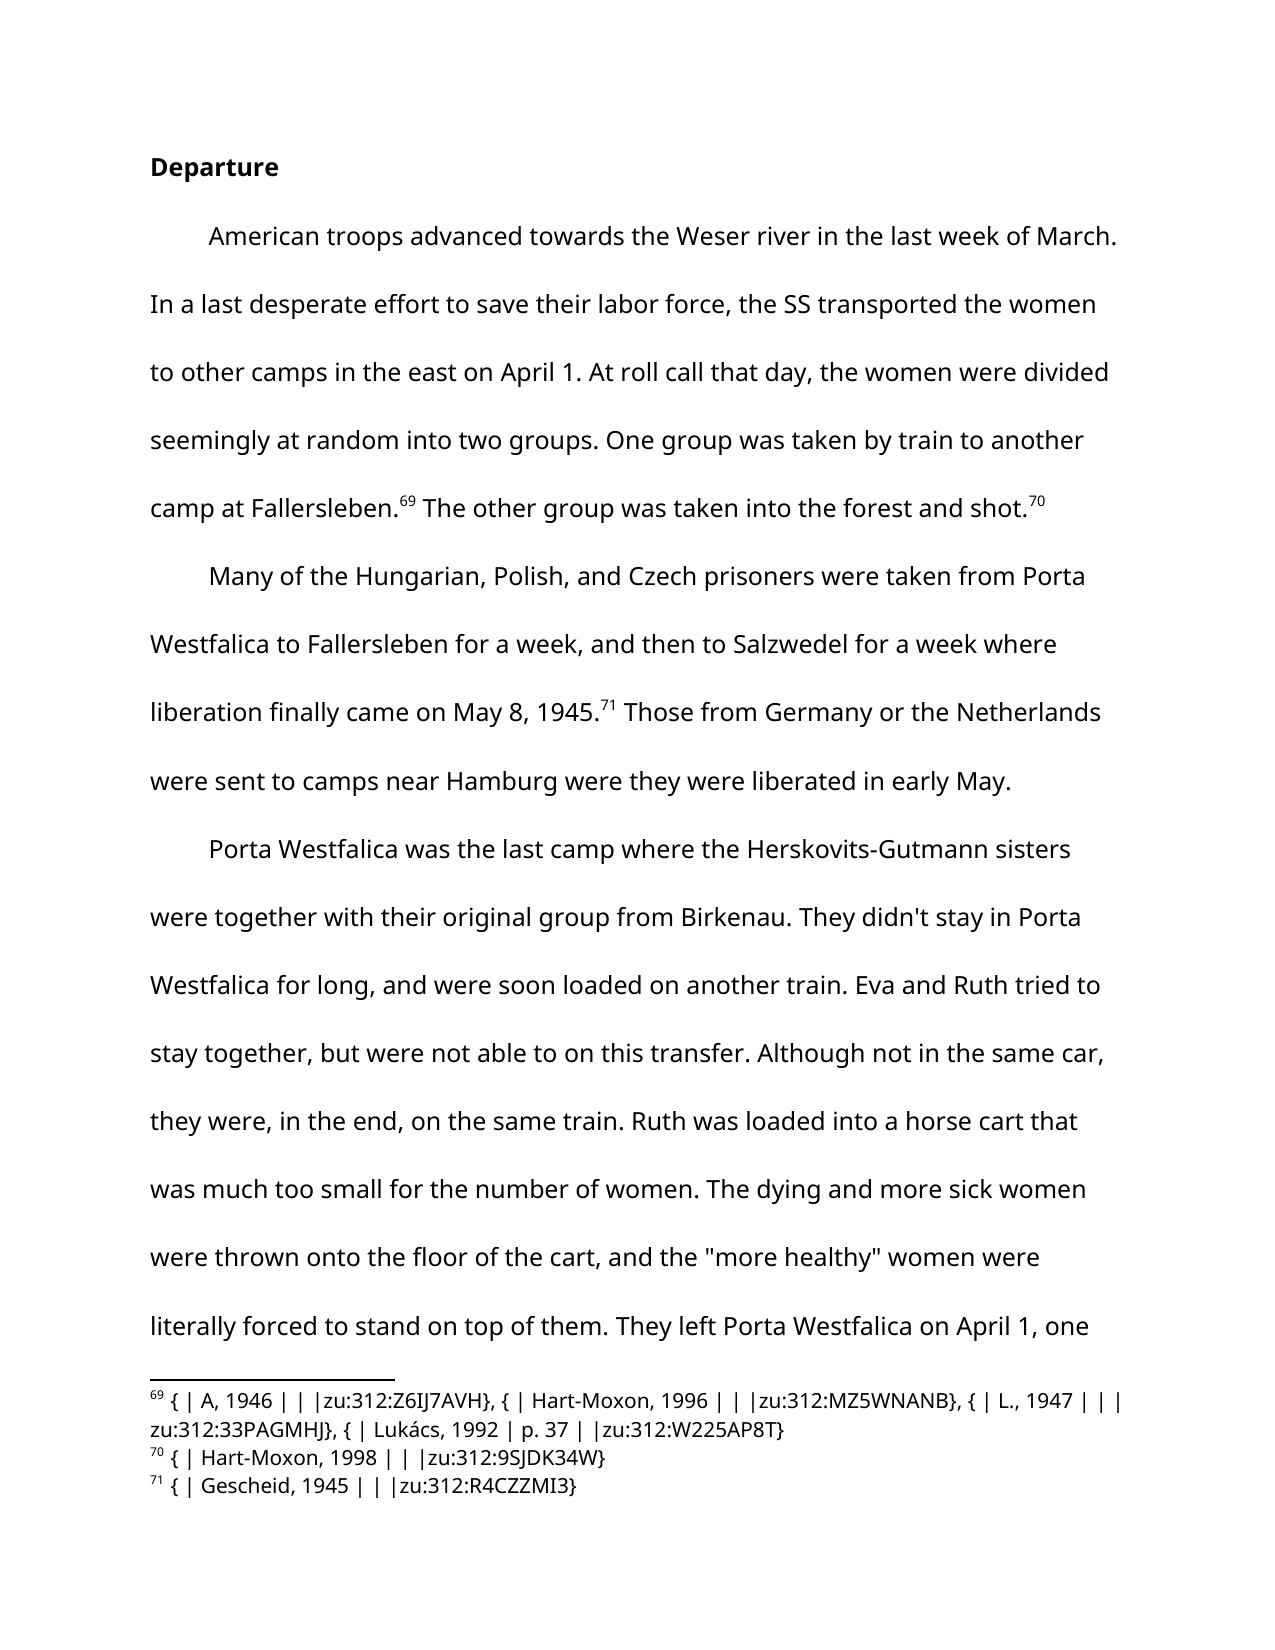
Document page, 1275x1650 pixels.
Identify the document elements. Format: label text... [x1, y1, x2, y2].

text Many of the Hungarian, Polish, and Czech prisoners were taken from Porta Westfalica to Fallersleben for a week, and then to Salzwedel for a week where liberation finally came on May 8, 1945. Those from Germany or the Netherlands were sent to camps near Hamburg were they were liberated in early May. [150, 559, 1125, 797]
text { | Gescheid, 1945 | | |zu:312:R4CZZMI3} [150, 1472, 1125, 1500]
text American troops advanced towards the Weser river in the last week of March. In a last desperate effort to save their labor force, the SS transported the women to other camps in the east on April 1. At roll call that day, the women were divided seemingly at random into two groups. One group was taken by train to another camp at Fallersleben. The other group was taken into the forest and shot. [150, 218, 1125, 525]
text { | A, 1946 | | |zu:312:Z6IJ7AVH}, { | Hart-Moxon, 1996 | | |zu:312:MZ5WNANB}, { | L., 1947 | | |zu:312:33PAGMHJ}, { | Lukács, 1992 | p. 37 | |zu:312:W225AP8T} [150, 1386, 1125, 1443]
text { | Hart-Moxon, 1998 | | |zu:312:9SJDK34W} [150, 1443, 1125, 1472]
text Porta Westfalica was the last camp where the Herskovits-Gutmann sisters were together with their original group from Birkenau. They didn't stay in Porta Westfalica for long, and were soon loaded on another train. Eva and Ruth tried to stay together, but were not able to on this transfer. Although not in the same car, they were, in the end, on the same train. Ruth was loaded into a horse cart that was much too small for the number of women. The dying and more sick women were thrown onto the floor of the cart, and the "more healthy" women were literally forced to stand on top of them. They left Porta Westfalica on April 1, one [150, 831, 1125, 1342]
text Departure [150, 150, 1125, 184]
